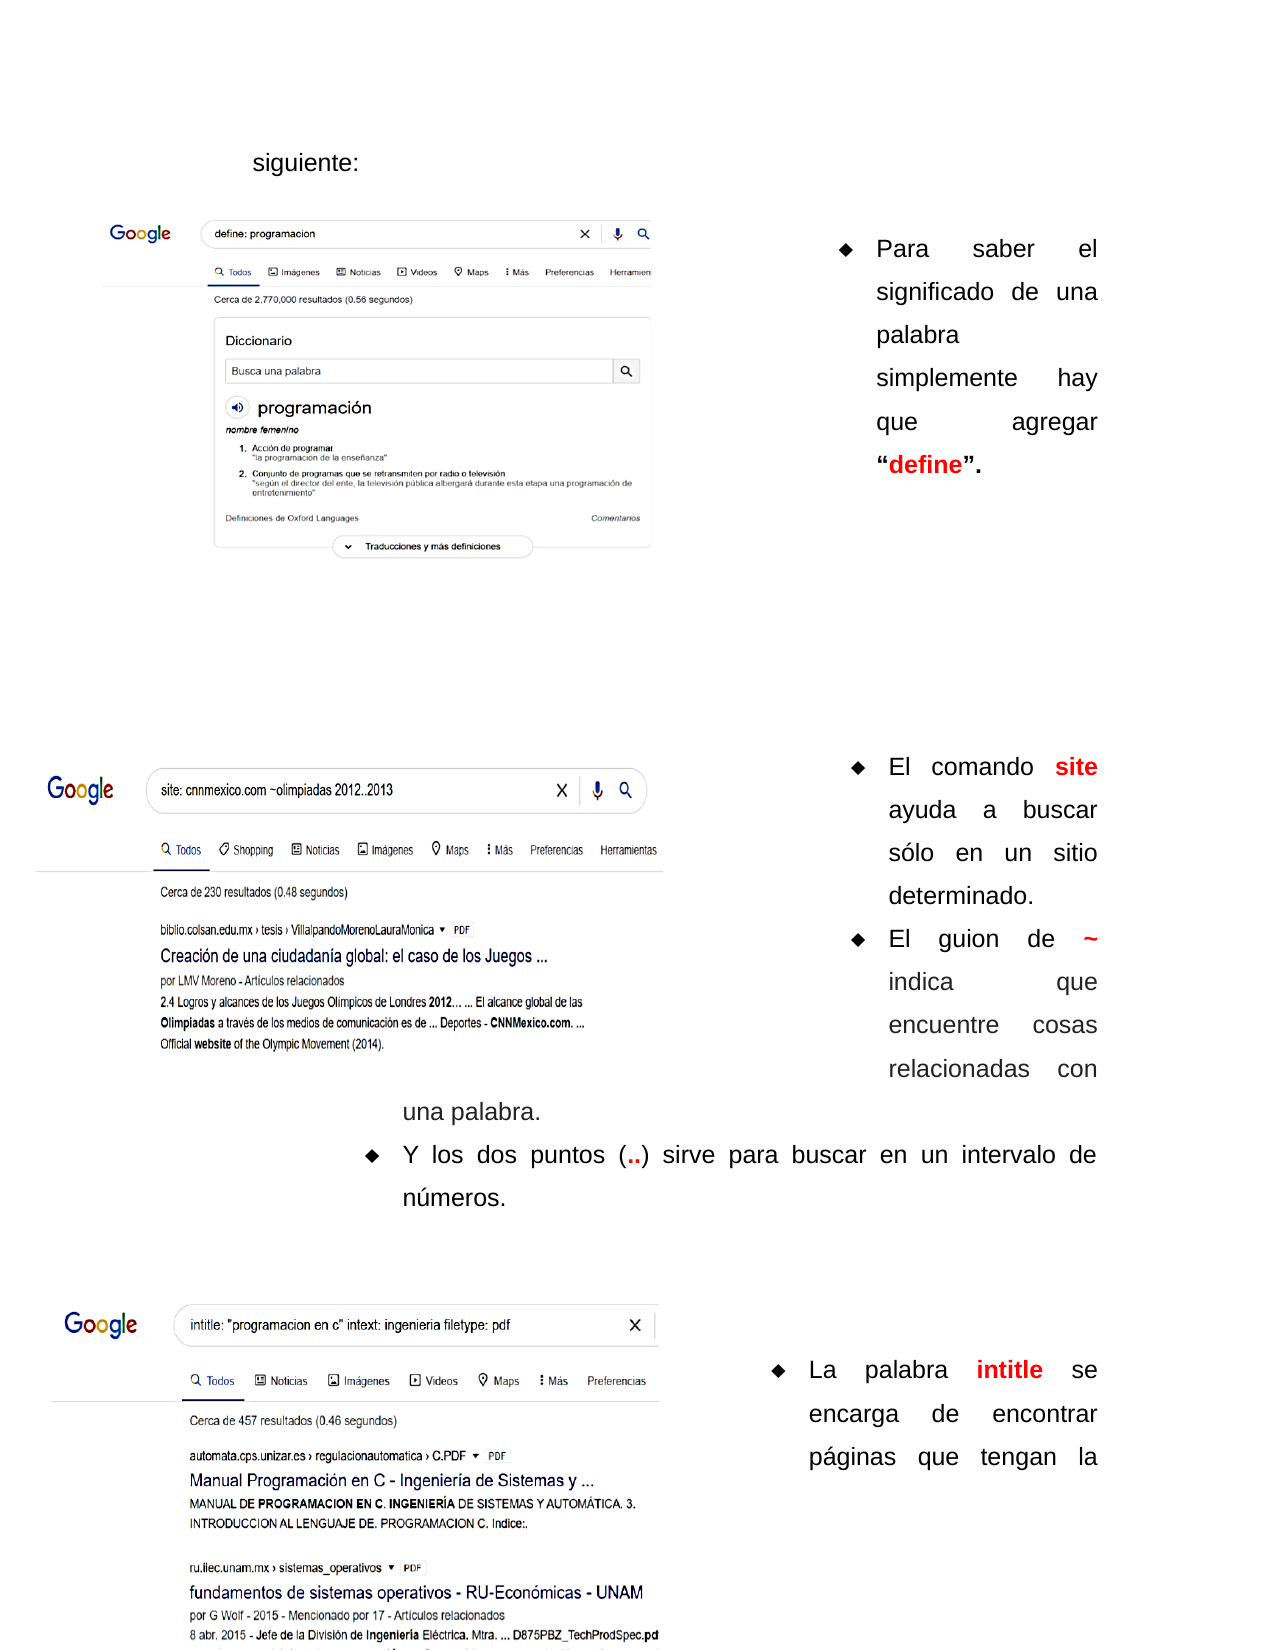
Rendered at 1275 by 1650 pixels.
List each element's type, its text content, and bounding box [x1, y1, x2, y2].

list El guion de ~ indica que encuentre cosas relacionadas con una palabra. [365, 924, 1098, 1125]
list El comando site ayuda a buscar sólo en un sitio determinado. [664, 751, 1098, 910]
list Para saber el significado de una palabra simplemente hay que agregar “define”. [652, 234, 1098, 478]
list En la parte de agregar comandos a las palabras de búsqueda se hizo lo siguiente: [215, 148, 1098, 176]
list Y los dos puntos (..) sirve para buscar en un intervalo de números. [365, 1140, 1098, 1212]
list La palabra intitle se encarga de encontrar páginas que tengan la [659, 1356, 1098, 1471]
